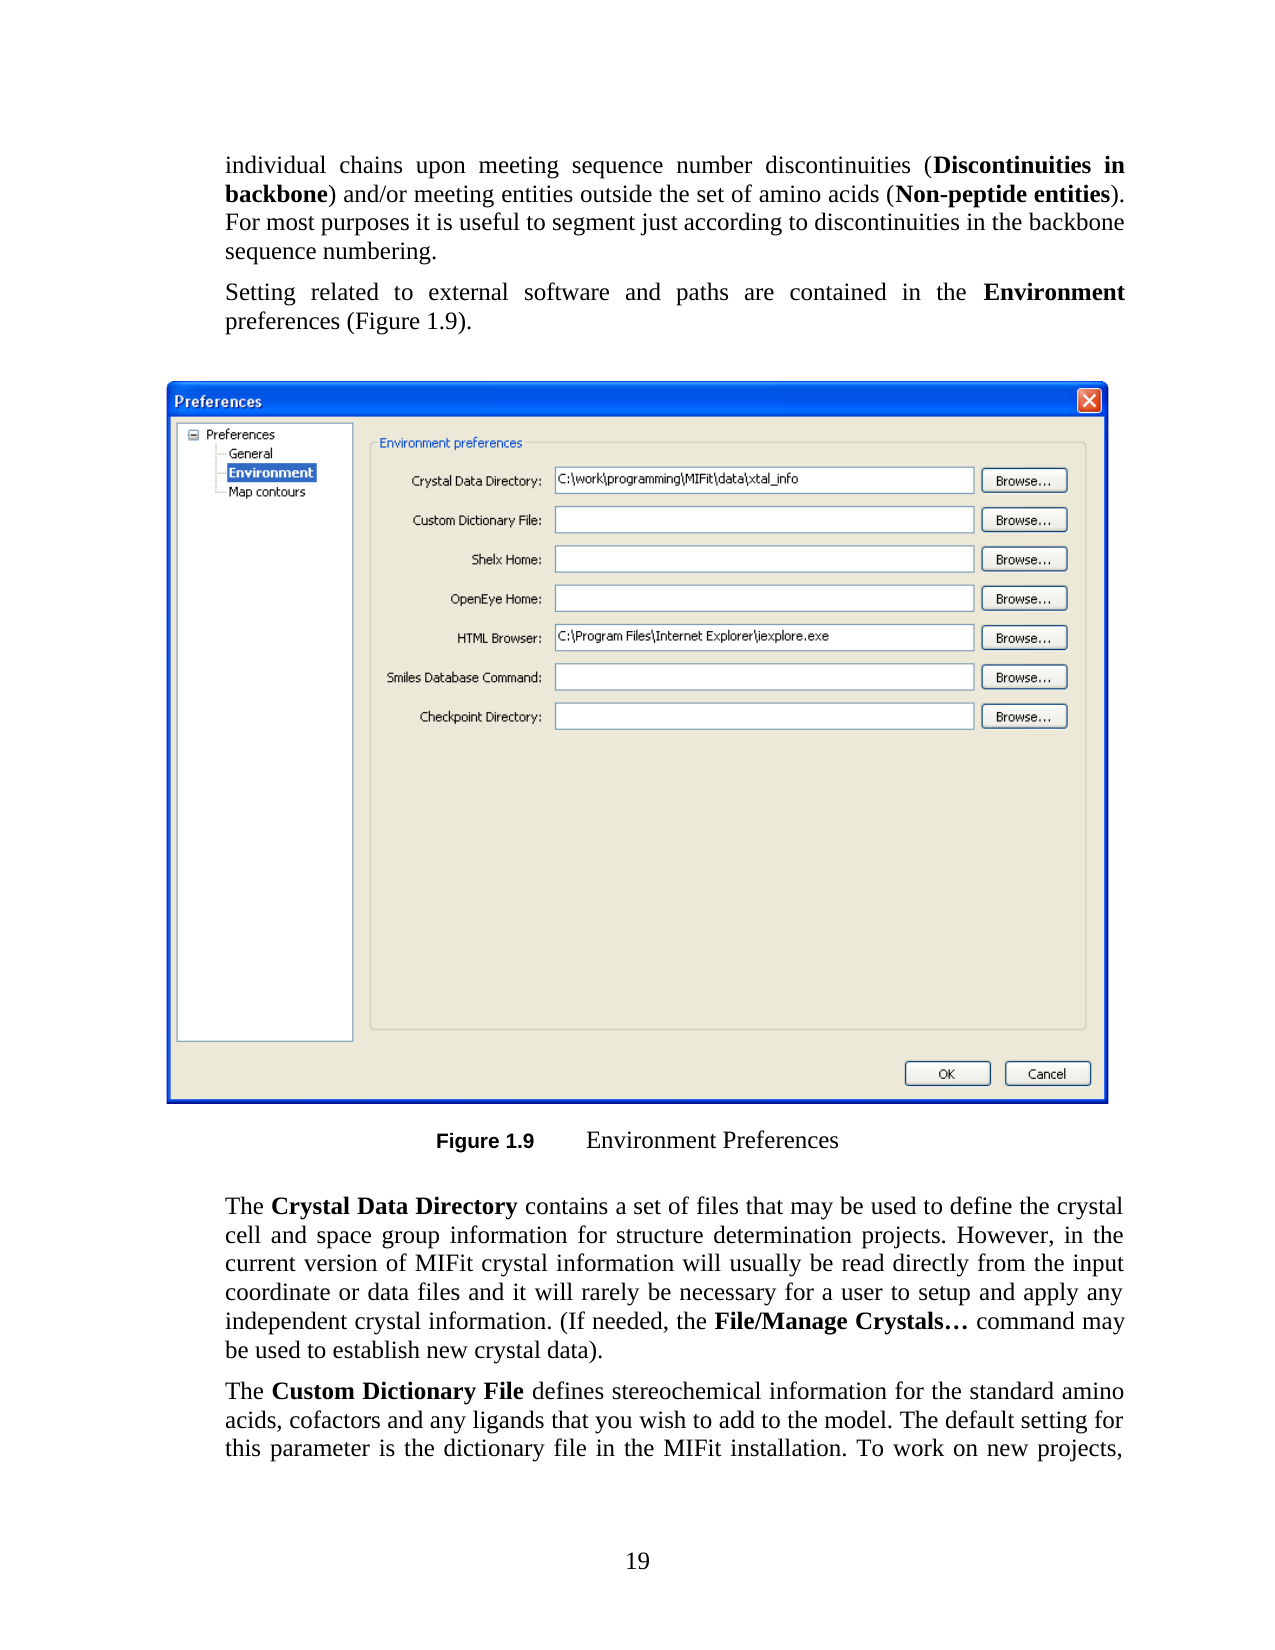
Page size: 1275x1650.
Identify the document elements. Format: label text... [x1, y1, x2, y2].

text The Crystal Data Directory contains a set of files that may be used to define the crystal cell and space group information for structure determination projects. However, in the current version of MIFit crystal information will usually be read directly from the input coordinate or data files and it will rarely be necessary for a user to setup and apply any independent crystal information. (If needed, the File/Manage Crystals… command may be used to establish new crystal data). [225, 1191, 1125, 1363]
text individual chains upon meeting sequence number discontinuities (Discontinuities in backbone) and/or meeting entities outside the set of amino acids (Non-peptide entities). For most purposes it is useful to segment just according to discontinuities in the backbone sequence numbering. [225, 150, 1125, 265]
text The Custom Dictionary File defines stereochemical information for the standard amino acids, cofactors and any ligands that you wish to add to the model. The default setting for this parameter is the dictionary file in the MIFit installation. To work on new projects, [225, 1376, 1125, 1462]
picture [166, 381, 1109, 1104]
text Figure 1.9 Environment Preferences [150, 1125, 1125, 1153]
text Setting related to external software and paths are contained in the Environment preferences (Figure 1.9). [225, 277, 1125, 335]
